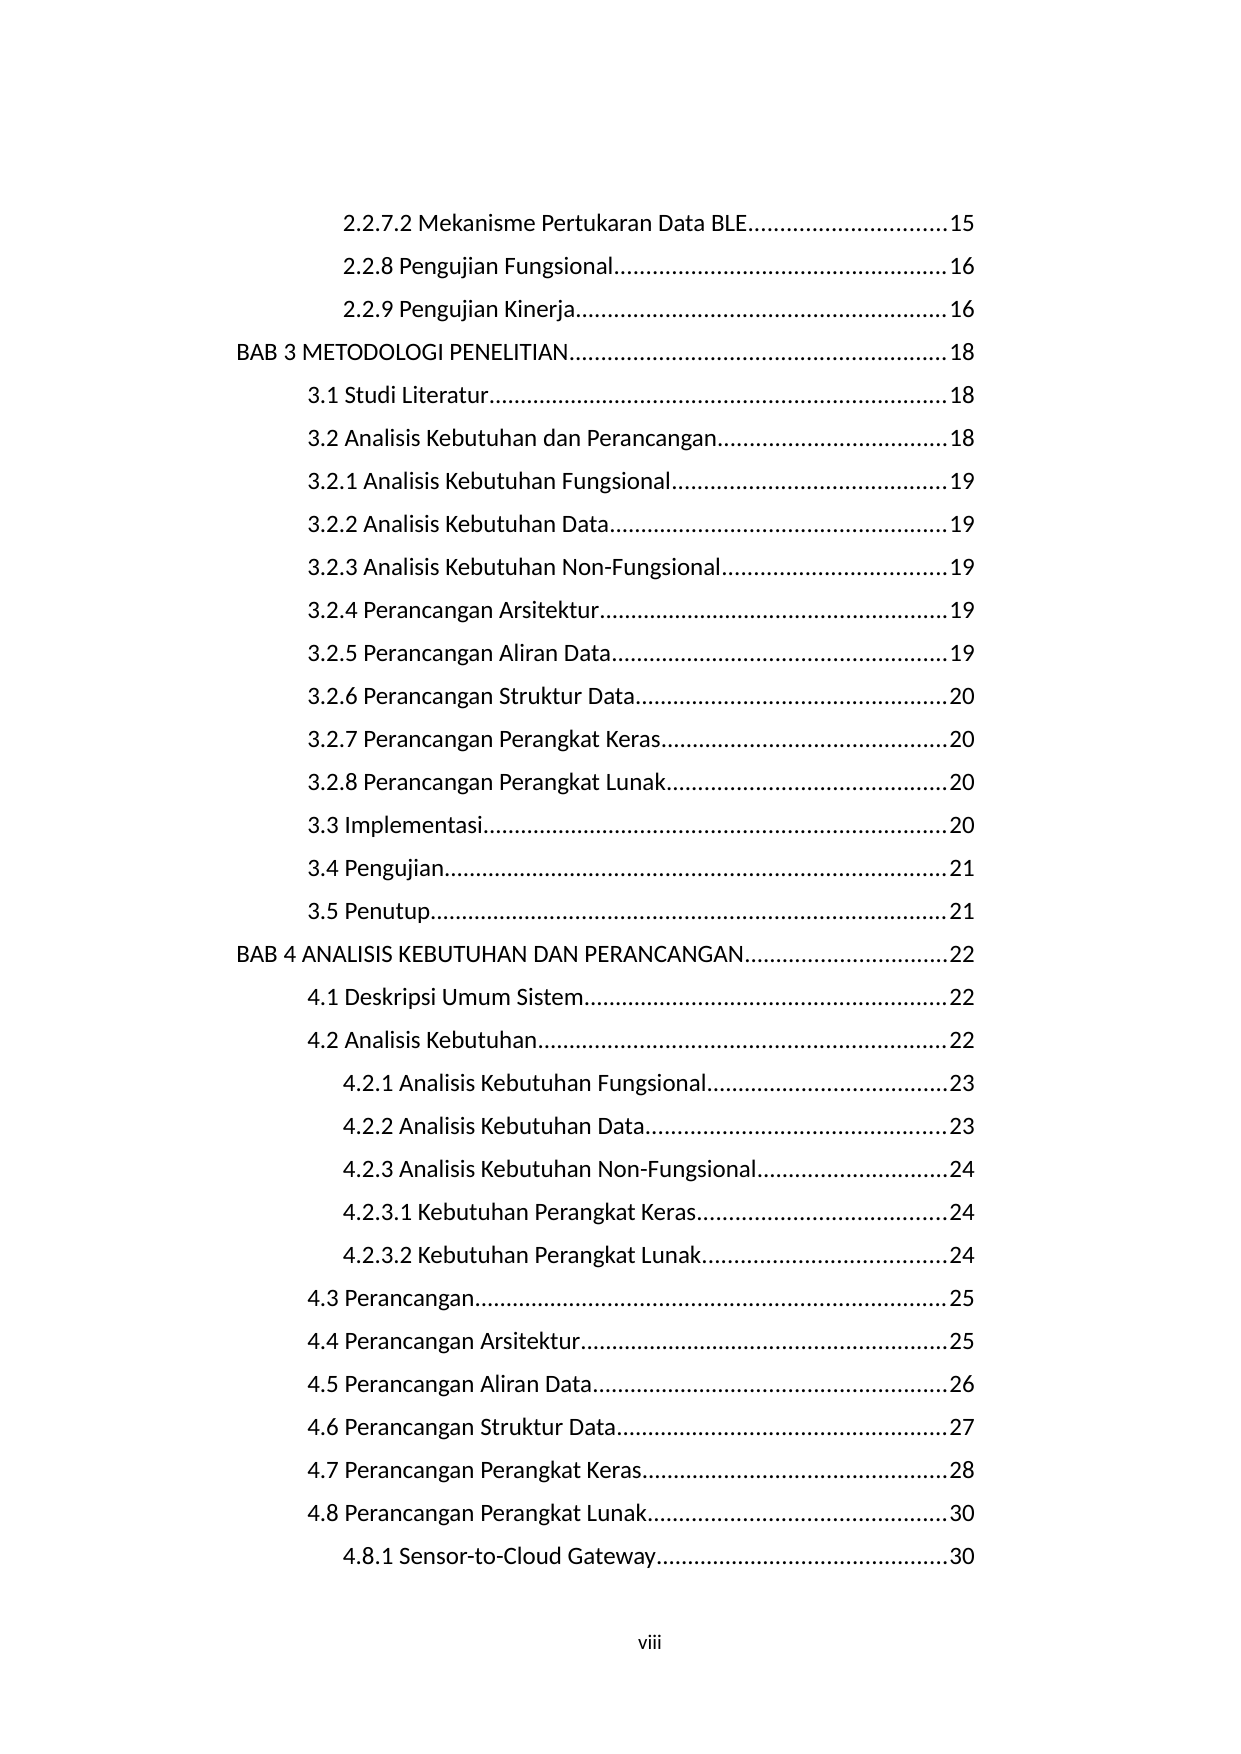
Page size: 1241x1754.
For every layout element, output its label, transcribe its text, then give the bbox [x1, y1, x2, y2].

text 4.3 Perancangan 25 [307, 1282, 974, 1313]
text 3.2 Analisis Kebutuhan dan Perancangan 18 [307, 422, 974, 452]
text 3.2.7 Perancangan Perangkat Keras 20 [307, 723, 974, 753]
text 3.5 Penutup 21 [307, 895, 974, 926]
text 4.5 Perancangan Aliran Data 26 [307, 1368, 974, 1399]
text 4.8.1 Sensor-to-Cloud Gateway 30 [343, 1540, 974, 1571]
text 3.2.3 Analisis Kebutuhan Non-Fungsional 19 [307, 551, 974, 581]
text 3.2.1 Analisis Kebutuhan Fungsional 19 [307, 465, 974, 495]
text 3.2.5 Perancangan Aliran Data 19 [307, 637, 974, 667]
text 3.2.2 Analisis Kebutuhan Data 19 [307, 508, 974, 538]
text 4.8 Perancangan Perangkat Lunak 30 [307, 1497, 974, 1528]
text 3.4 Pengujian 21 [307, 852, 974, 883]
text 3.2.4 Perancangan Arsitektur 19 [307, 594, 974, 624]
text 4.2.3.1 Kebutuhan Perangkat Keras 24 [343, 1196, 974, 1227]
text 3.3 Implementasi 20 [307, 809, 974, 839]
text 4.2.3.2 Kebutuhan Perangkat Lunak 24 [343, 1239, 974, 1270]
text 4.2.1 Analisis Kebutuhan Fungsional 23 [343, 1067, 974, 1098]
text 2.2.8 Pengujian Fungsional 16 [343, 250, 974, 280]
text 2.2.7.2 Mekanisme Pertukaran Data BLE 15 [343, 207, 974, 237]
text 3.2.8 Perancangan Perangkat Lunak 20 [307, 766, 974, 797]
text 4.7 Perancangan Perangkat Keras 28 [307, 1454, 974, 1485]
text 4.2.3 Analisis Kebutuhan Non-Fungsional 24 [343, 1153, 974, 1184]
text 4.1 Deskripsi Umum Sistem 22 [307, 981, 974, 1012]
text 4.2.2 Analisis Kebutuhan Data 23 [343, 1110, 974, 1141]
text 4.2 Analisis Kebutuhan 22 [307, 1024, 974, 1055]
text BAB 4 ANALISIS KEBUTUHAN DAN PERANCANGAN 22 [236, 938, 974, 969]
text 4.6 Perancangan Struktur Data 27 [307, 1411, 974, 1442]
text 3.2.6 Perancangan Struktur Data 20 [307, 680, 974, 711]
text 3.1 Studi Literatur 18 [307, 379, 974, 409]
text 2.2.9 Pengujian Kinerja 16 [343, 293, 974, 323]
text BAB 3 METODOLOGI PENELITIAN 18 [236, 336, 974, 366]
text 4.4 Perancangan Arsitektur 25 [307, 1325, 974, 1356]
